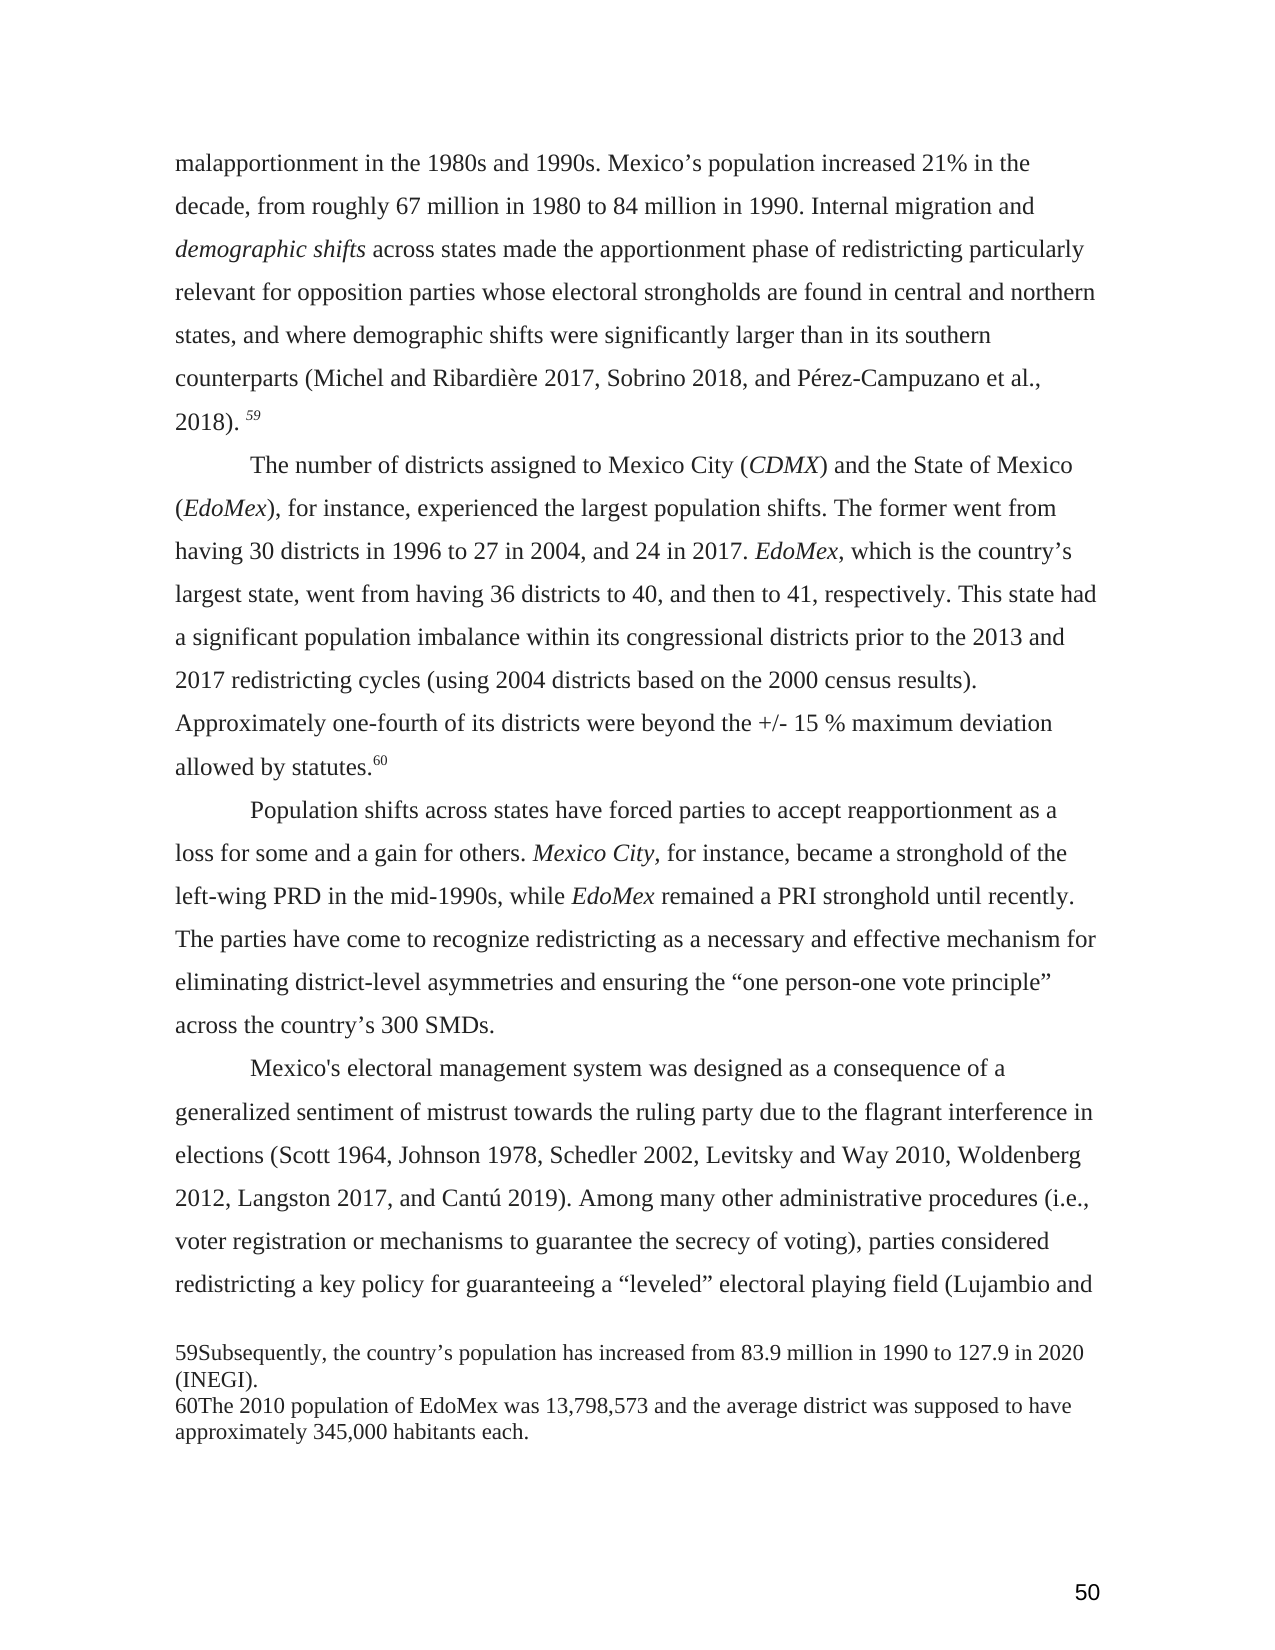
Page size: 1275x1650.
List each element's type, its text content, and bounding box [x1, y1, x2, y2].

text The number of districts assigned to Mexico City (CDMX) and the State of Mexico (EdoMex), for instance, experienced the largest population shifts. The former went from having 30 districts in 1996 to 27 in 2004, and 24 in 2017. EdoMex, which is the country’s largest state, went from having 36 districts to 40, and then to 41, respectively. This state had a significant population imbalance within its congressional districts prior to the 2013 and 2017 redistricting cycles (using 2004 districts based on the 2000 census results). Approximately one-fourth of its districts were beyond the +/- 15 % maximum deviation allowed by statutes. [175, 450, 1100, 780]
text Mexico's electoral management system was designed as a consequence of a generalized sentiment of mistrust towards the ruling party due to the flagrant interference in elections (Scott 1964, Johnson 1978, Schedler 2002, Levitsky and Way 2010, Woldenberg 2012, Langston 2017, and Cantú 2019). Among many other administrative procedures (i.e., voter registration or mechanisms to guarantee the secrecy of voting), parties considered redistricting a key policy for guaranteeing a “leveled” electoral playing field (Lujambio and [175, 1053, 1100, 1298]
text The 2010 population of EdoMex was 13,798,573 and the average district was supposed to have approximately 345,000 habitants each. [175, 1392, 1100, 1445]
text malapportionment in the 1980s and 1990s. Mexico’s population increased 21% in the decade, from roughly 67 million in 1980 to 84 million in 1990. Internal migration and demographic shifts across states made the apportionment phase of redistricting particularly relevant for opposition parties whose electoral strongholds are found in central and northern states, and where demographic shifts were significantly larger than in its southern counterparts (Michel and Ribardière 2017, Sobrino 2018, and Pérez-Campuzano et al., 2018). [175, 148, 1100, 435]
text Subsequently, the country’s population has increased from 83.9 million in 1990 to 127.9 in 2020 (INEGI). [175, 1339, 1100, 1392]
text Population shifts across states have forced parties to accept reapportionment as a loss for some and a gain for others. Mexico City, for instance, became a stronghold of the left-wing PRD in the mid-1990s, while EdoMex remained a PRI stronghold until recently. The parties have come to recognize redistricting as a necessary and effective mechanism for eliminating district-level asymmetries and ensuring the “one person-one vote principle” across the country’s 300 SMDs. [175, 795, 1100, 1039]
